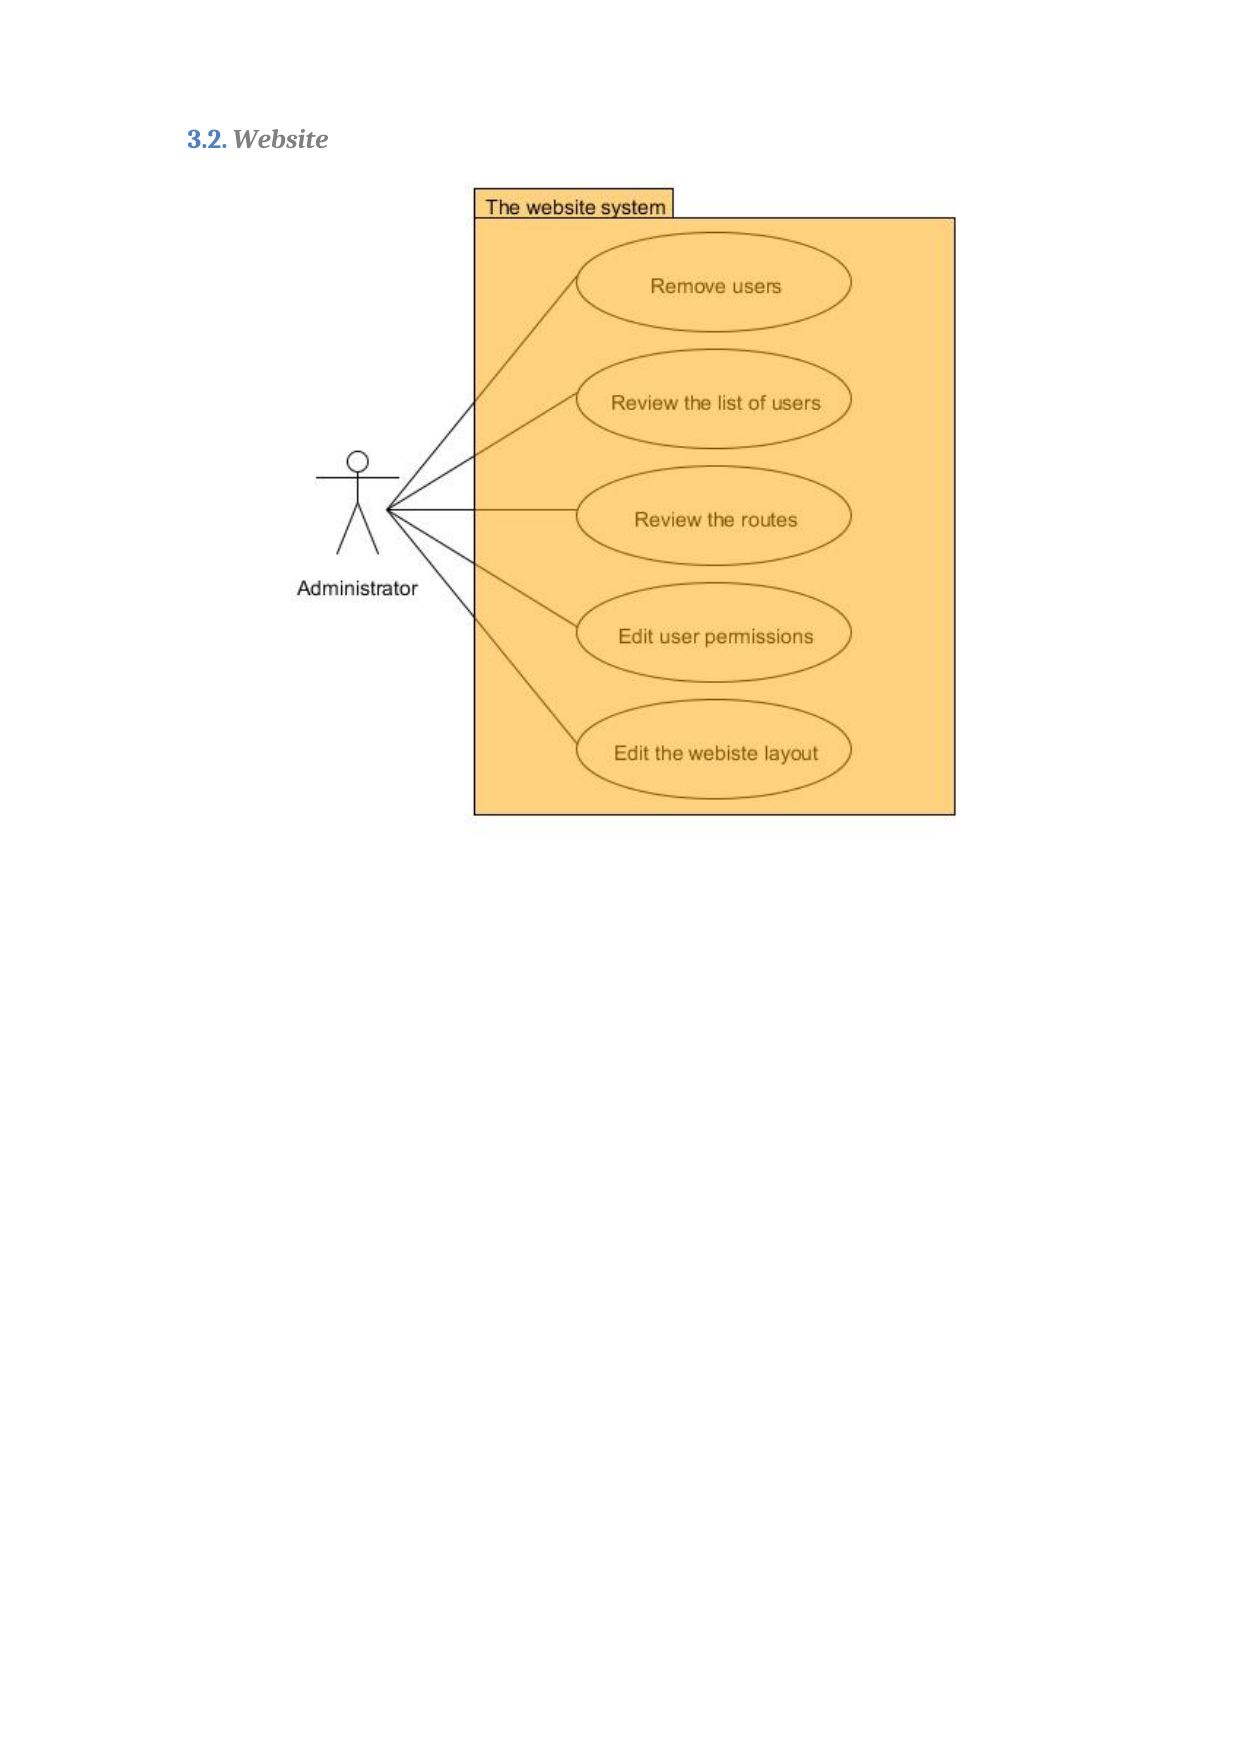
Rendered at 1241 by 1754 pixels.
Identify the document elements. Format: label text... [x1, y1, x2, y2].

subtitle Website [187, 124, 1090, 155]
